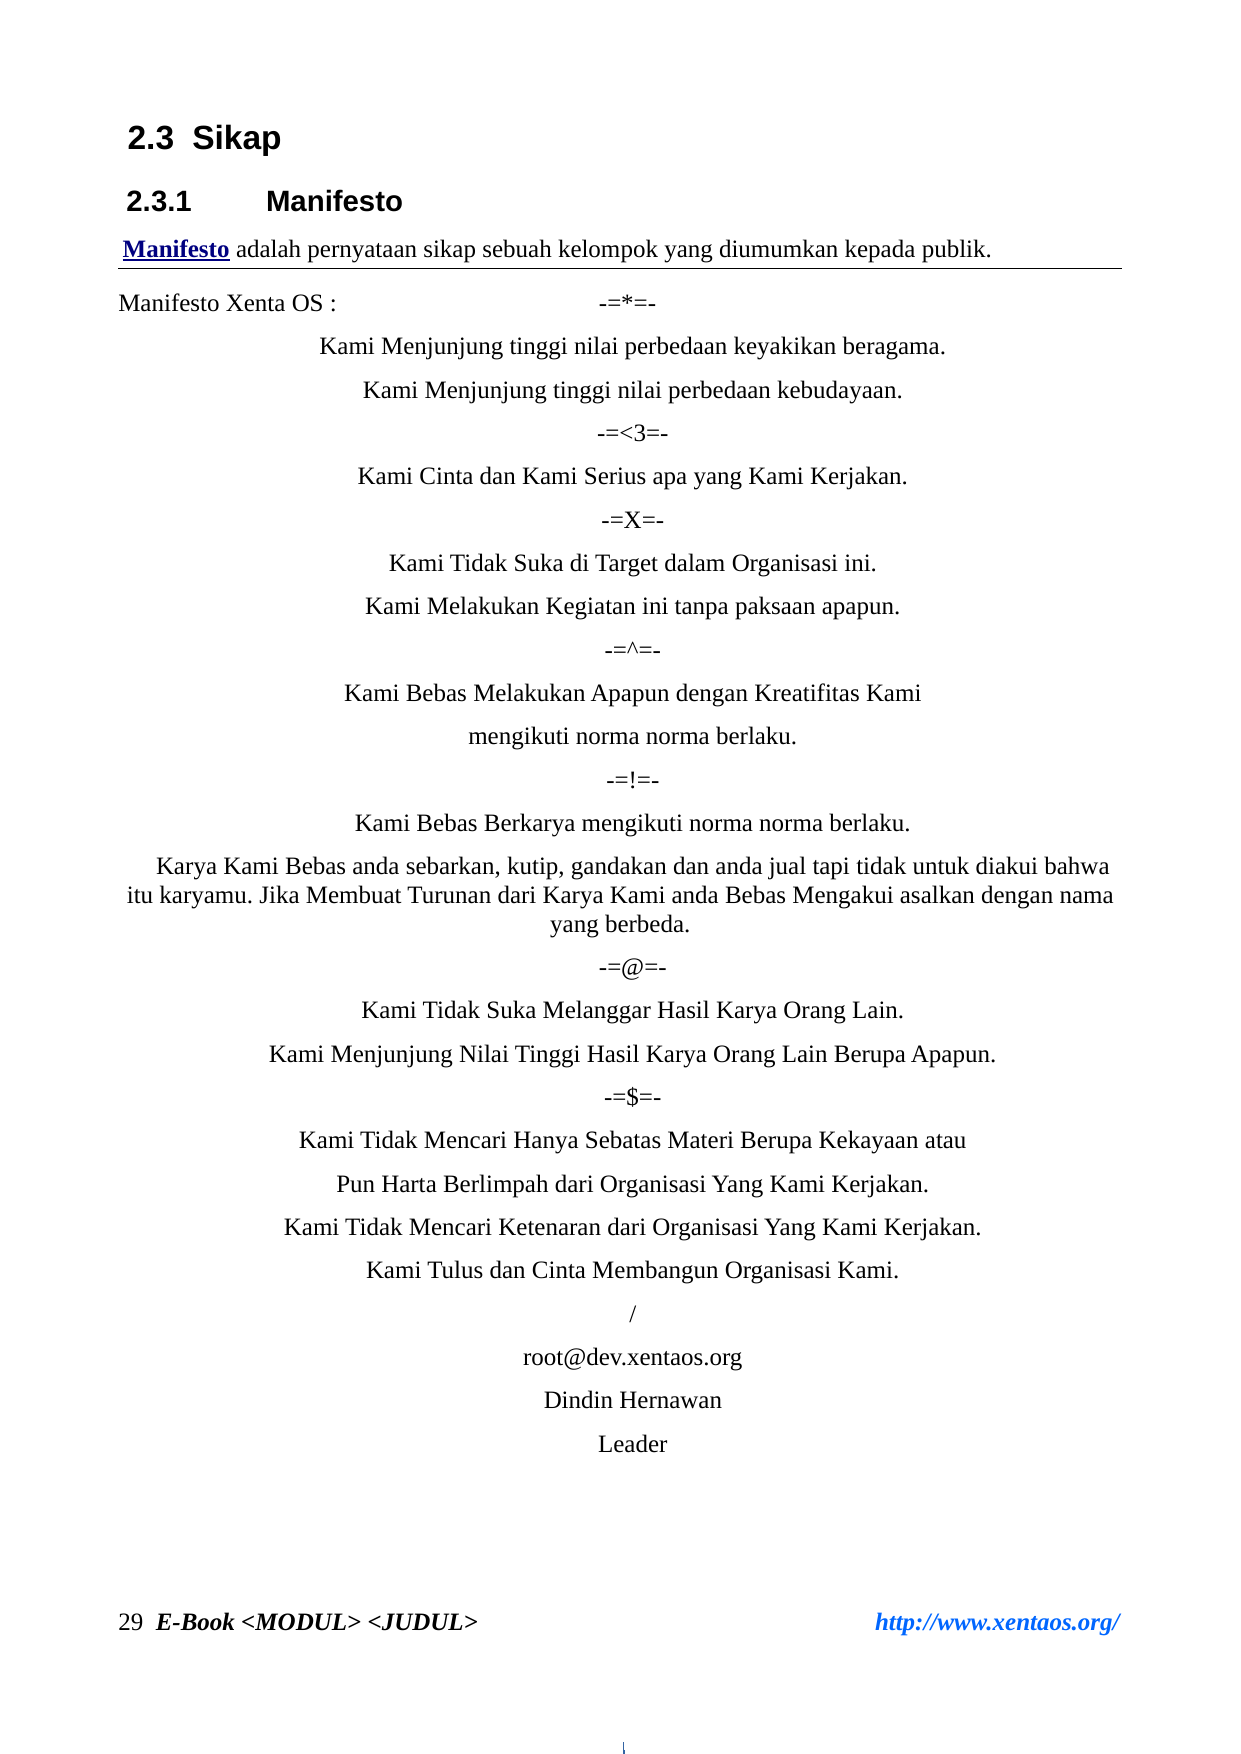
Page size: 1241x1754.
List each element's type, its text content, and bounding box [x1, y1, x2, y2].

text Kami Tidak Mencari Ketenaran dari Organisasi Yang Kami Kerjakan. [118, 1212, 1122, 1241]
text Kami Tidak Mencari Hanya Sebatas Materi Berupa Kekayaan atau [118, 1126, 1122, 1154]
text Dindin Hernawan [118, 1386, 1122, 1414]
text Pun Harta Berlimpah dari Organisasi Yang Kami Kerjakan. [118, 1169, 1122, 1198]
text Kami Menjunjung Nilai Tinggi Hasil Karya Orang Lain Berupa Apapun. [118, 1039, 1122, 1068]
text -=@=- [118, 952, 1122, 981]
text Kami Bebas Berkarya mengikuti norma norma berlaku. [118, 808, 1122, 837]
text -=X=- [118, 505, 1122, 533]
text Karya Kami Bebas anda sebarkan, kutip, gandakan dan anda jual tapi tidak untuk diakui bahwa itu karyamu. Jika Membuat Turunan dari Karya Kami anda Bebas Mengakui asalkan dengan nama yang berbeda. [118, 851, 1122, 938]
text -=$=- [118, 1082, 1122, 1111]
text -=<3=- [118, 418, 1122, 447]
text Manifesto Xenta OS : -=*=- [118, 288, 1122, 317]
text Kami Menjunjung tinggi nilai perbedaan keyakikan beragama. [118, 331, 1122, 360]
text Kami Tidak Suka di Target dalam Organisasi ini. [118, 548, 1122, 577]
subtitle Manifesto [118, 184, 1122, 218]
text root@dev.xentaos.org [118, 1342, 1122, 1371]
text / [118, 1299, 1122, 1328]
text Kami Menjunjung tinggi nilai perbedaan kebudayaan. [118, 375, 1122, 403]
text Kami Tulus dan Cinta Membangun Organisasi Kami. [118, 1256, 1122, 1284]
text Kami Bebas Melakukan Apapun dengan Kreatifitas Kami [118, 678, 1122, 707]
text -=^=- [118, 635, 1122, 663]
text Kami Tidak Suka Melanggar Hasil Karya Orang Lain. [118, 996, 1122, 1024]
text Kami Cinta dan Kami Serius apa yang Kami Kerjakan. [118, 461, 1122, 490]
subtitle Sikap [118, 118, 1122, 157]
text Kami Melakukan Kegiatan ini tanpa paksaan apapun. [118, 591, 1122, 620]
text Manifesto adalah pernyataan sikap sebuah kelompok yang diumumkan kepada publik. [118, 230, 1122, 268]
text -=!=- [118, 765, 1122, 793]
text mengikuti norma norma berlaku. [118, 721, 1122, 750]
text Leader [118, 1429, 1122, 1458]
